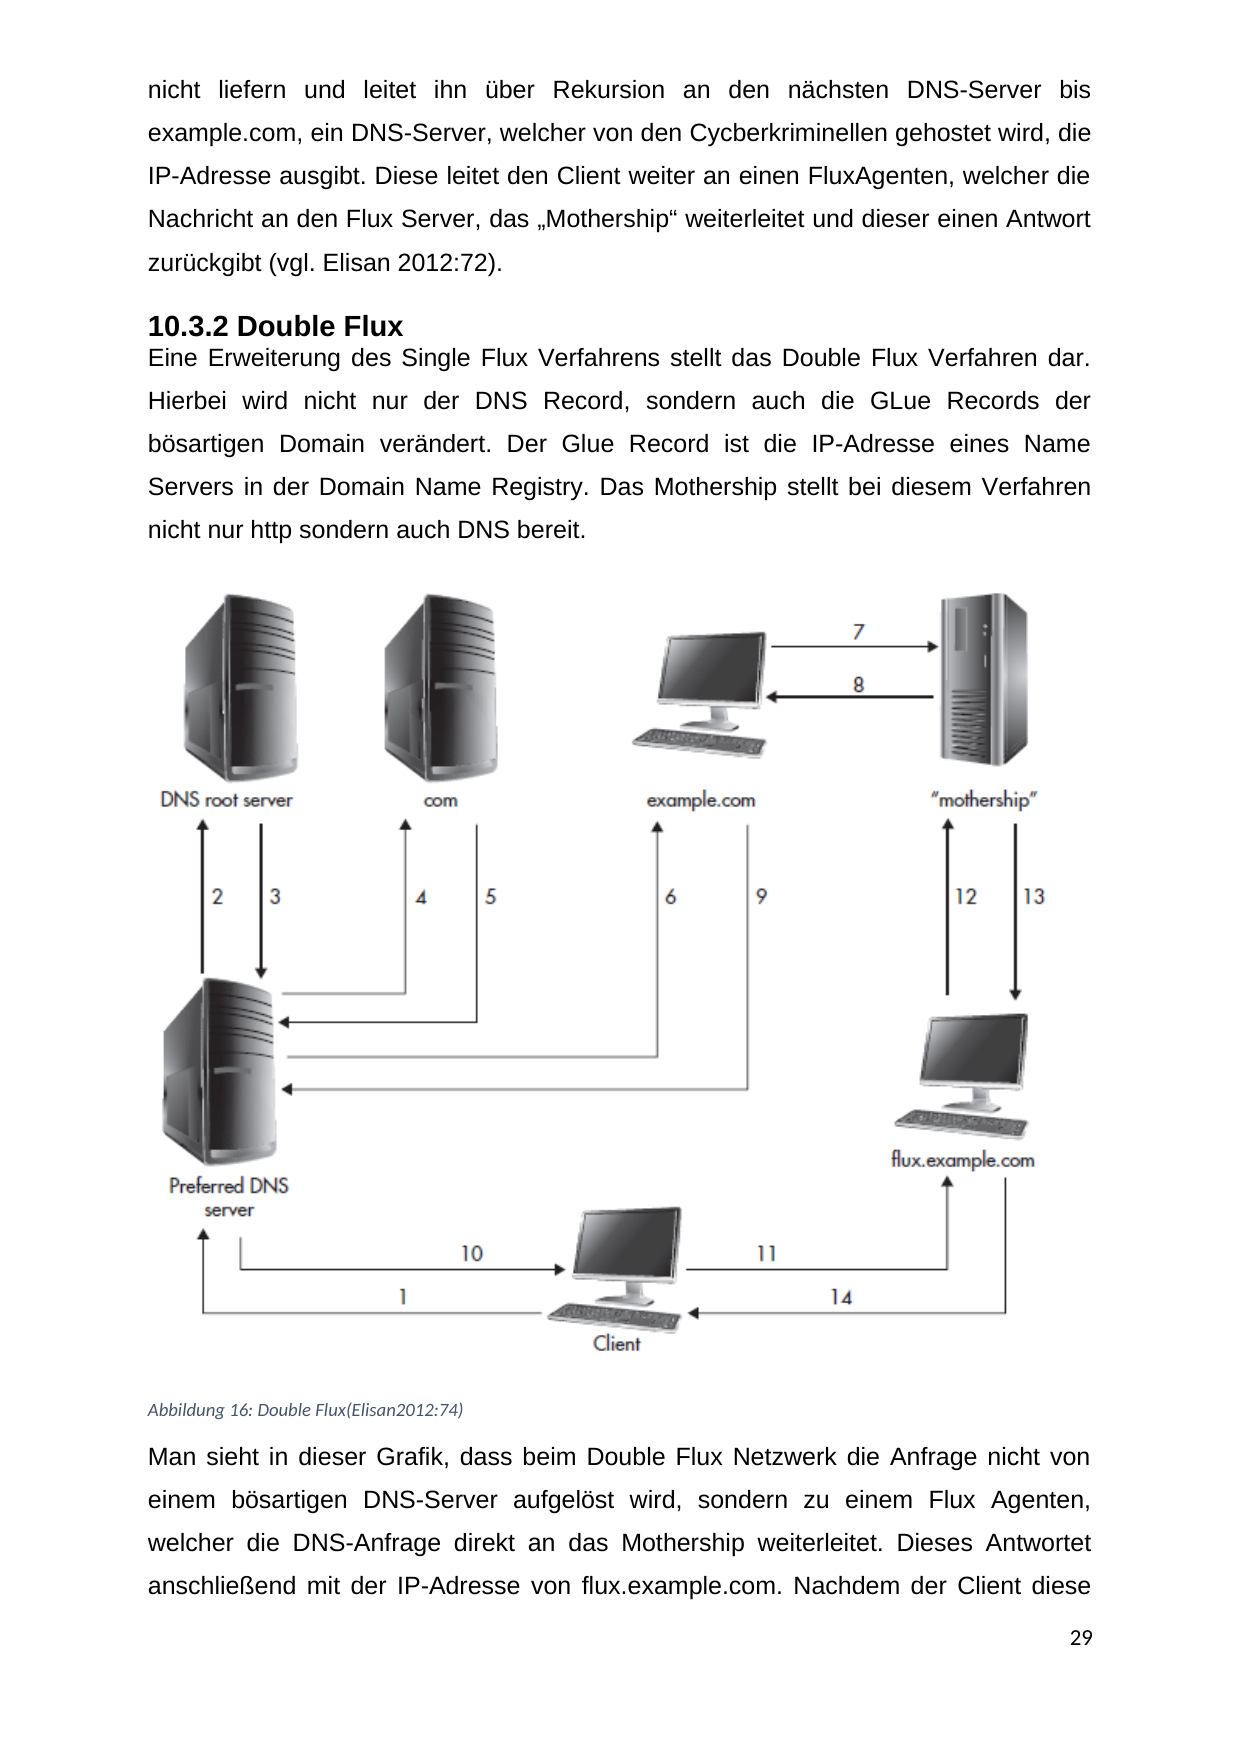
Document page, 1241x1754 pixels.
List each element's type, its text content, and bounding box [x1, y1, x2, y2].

text Abbildung 16: Double Flux(Elisan2012:74) [148, 1398, 1093, 1421]
subtitle 10.3.2 Double Flux [148, 309, 1093, 343]
text nicht liefern und leitet ihn über Rekursion an den nächsten DNS-Server bis example.com, ein DNS-Server, welcher von den Cycberkriminellen gehostet wird, die IP-Adresse ausgibt. Diese leitet den Client weiter an einen FluxAgenten, welcher die Nachricht an den Flux Server, das „Mothership“ weiterleitet und dieser einen Antwort zurückgibt (vgl. Elisan 2012:72). [148, 75, 1093, 276]
text Man sieht in dieser Grafik, dass beim Double Flux Netzwerk die Anfrage nicht von einem bösartigen DNS-Server aufgelöst wird, sondern zu einem Flux Agenten, welcher die DNS-Anfrage direkt an das Mothership weiterleitet. Dieses Antwortet anschließend mit der IP-Adresse von flux.example.com. Nachdem der Client diese [148, 1442, 1093, 1600]
text Eine Erweiterung des Single Flux Verfahrens stellt das Double Flux Verfahren dar. Hierbei wird nicht nur der DNS Record, sondern auch die GLue Records der bösartigen Domain verändert. Der Glue Record ist die IP-Adresse eines Name Servers in der Domain Name Registry. Das Mothership stellt bei diesem Verfahren nicht nur http sondern auch DNS bereit. [148, 343, 1093, 544]
